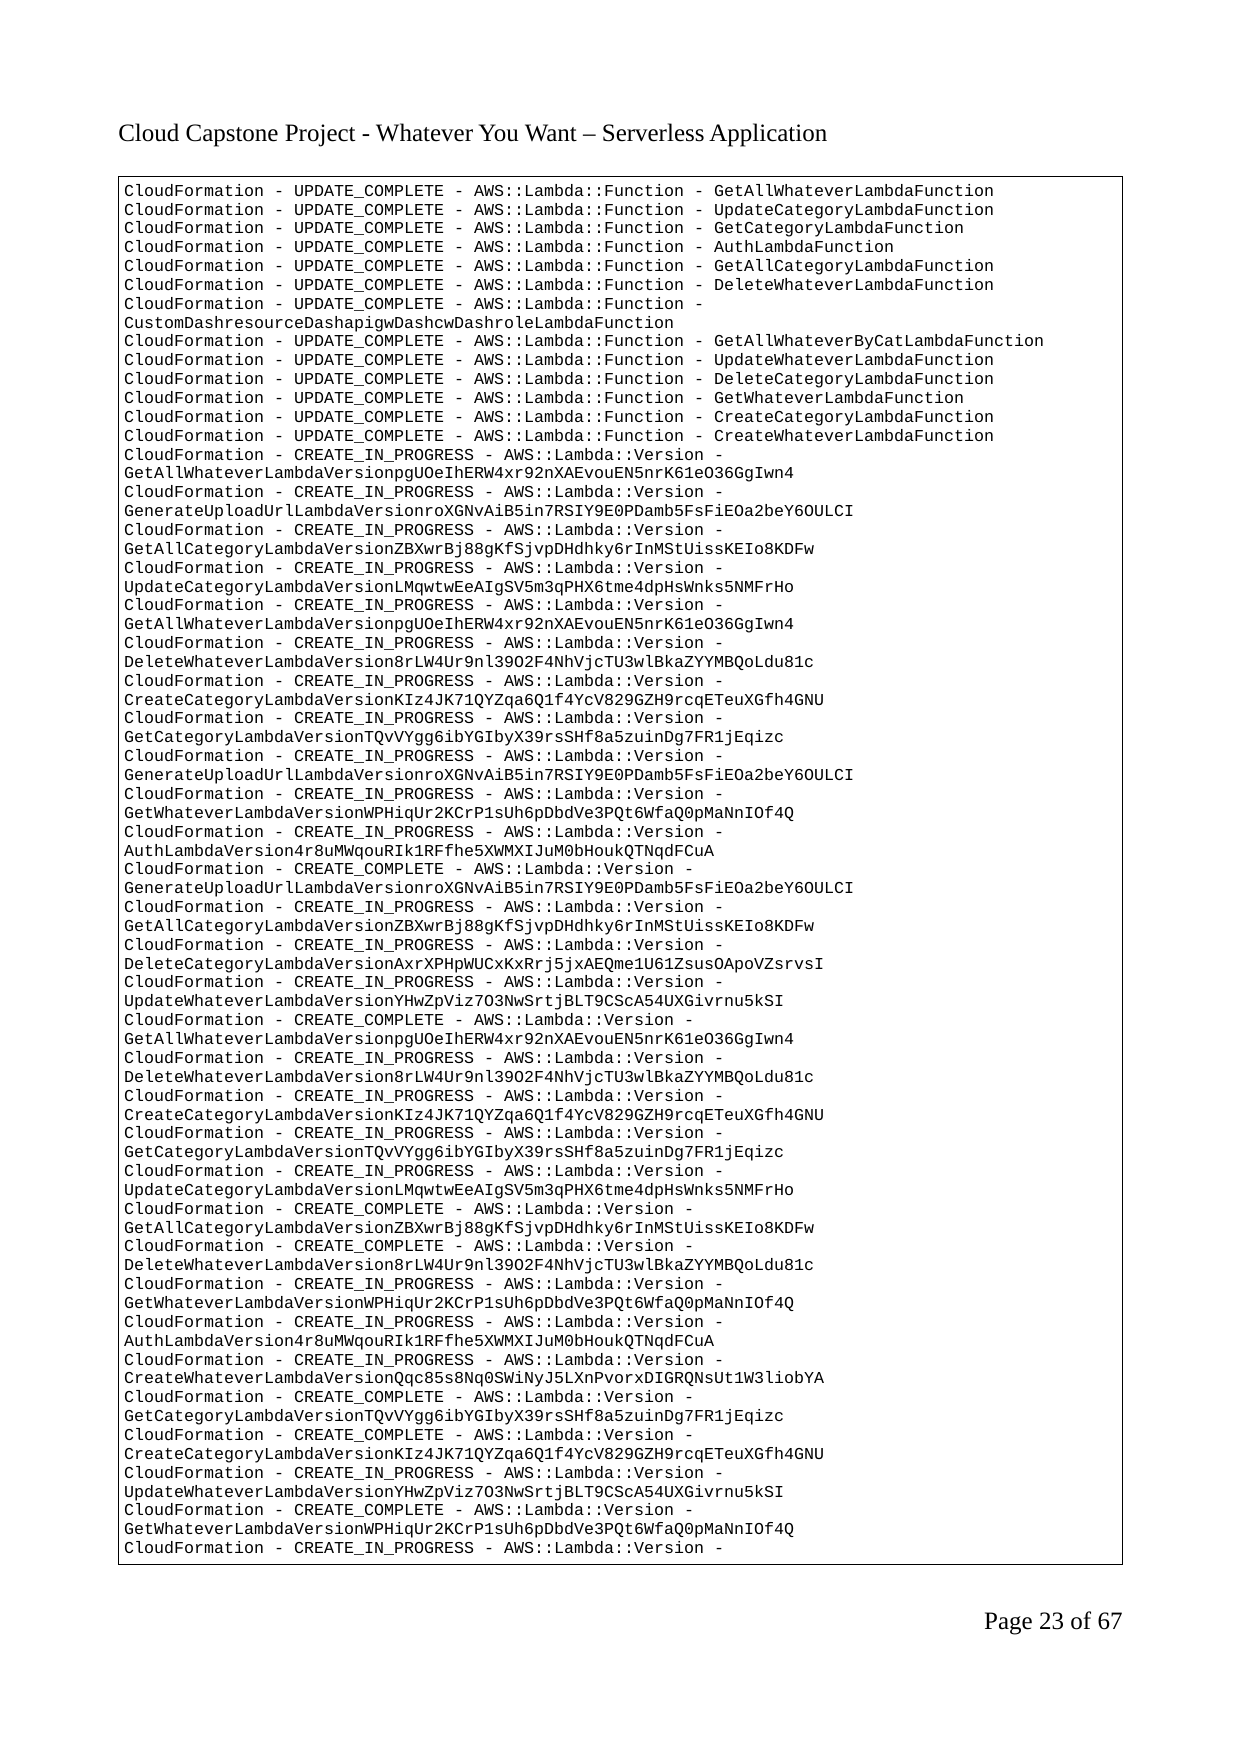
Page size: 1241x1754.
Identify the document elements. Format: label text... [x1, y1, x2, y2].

table_header CloudFormation - UPDATE_COMPLETE - AWS::Lambda::Function - GetAllWhateverLambdaFunction CloudFormation - UPDATE_COMPLETE - AWS::Lambda::Function - UpdateCategoryLambdaFunction CloudFormation - UPDATE_COMPLETE - AWS::Lambda::Function - GetCategoryLambdaFunction CloudFormation - UPDATE_COMPLETE - AWS::Lambda::Function - AuthLambdaFunction CloudFormation - UPDATE_COMPLETE - AWS::Lambda::Function - GetAllCategoryLambdaFunction CloudFormation - UPDATE_COMPLETE - AWS::Lambda::Function - DeleteWhateverLambdaFunction CloudFormation - UPDATE_COMPLETE - AWS::Lambda::Function - CustomDashresourceDashapigwDashcwDashroleLambdaFunction CloudFormation - UPDATE_COMPLETE - AWS::Lambda::Function - GetAllWhateverByCatLambdaFunction CloudFormation - UPDATE_COMPLETE - AWS::Lambda::Function - UpdateWhateverLambdaFunction CloudFormation - UPDATE_COMPLETE - AWS::Lambda::Function - DeleteCategoryLambdaFunction CloudFormation - UPDATE_COMPLETE - AWS::Lambda::Function - GetWhateverLambdaFunction CloudFormation - UPDATE_COMPLETE - AWS::Lambda::Function - CreateCategoryLambdaFunction CloudFormation - UPDATE_COMPLETE - AWS::Lambda::Function - CreateWhateverLambdaFunction CloudFormation - CREATE_IN_PROGRESS - AWS::Lambda::Version - GetAllWhateverLambdaVersionpgUOeIhERW4xr92nXAEvouEN5nrK61eO36GgIwn4 CloudFormation - CREATE_IN_PROGRESS - AWS::Lambda::Version - GenerateUploadUrlLambdaVersionroXGNvAiB5in7RSIY9E0PDamb5FsFiEOa2beY6OULCI CloudFormation - CREATE_IN_PROGRESS - AWS::Lambda::Version - GetAllCategoryLambdaVersionZBXwrBj88gKfSjvpDHdhky6rInMStUissKEIo8KDFw CloudFormation - CREATE_IN_PROGRESS - AWS::Lambda::Version - UpdateCategoryLambdaVersionLMqwtwEeAIgSV5m3qPHX6tme4dpHsWnks5NMFrHo CloudFormation - CREATE_IN_PROGRESS - AWS::Lambda::Version - GetAllWhateverLambdaVersionpgUOeIhERW4xr92nXAEvouEN5nrK61eO36GgIwn4 CloudFormation - CREATE_IN_PROGRESS - AWS::Lambda::Version - DeleteWhateverLambdaVersion8rLW4Ur9nl39O2F4NhVjcTU3wlBkaZYYMBQoLdu81c CloudFormation - CREATE_IN_PROGRESS - AWS::Lambda::Version - CreateCategoryLambdaVersionKIz4JK71QYZqa6Q1f4YcV829GZH9rcqETeuXGfh4GNU CloudFormation - CREATE_IN_PROGRESS - AWS::Lambda::Version - GetCategoryLambdaVersionTQvVYgg6ibYGIbyX39rsSHf8a5zuinDg7FR1jEqizc CloudFormation - CREATE_IN_PROGRESS - AWS::Lambda::Version - GenerateUploadUrlLambdaVersionroXGNvAiB5in7RSIY9E0PDamb5FsFiEOa2beY6OULCI CloudFormation - CREATE_IN_PROGRESS - AWS::Lambda::Version - GetWhateverLambdaVersionWPHiqUr2KCrP1sUh6pDbdVe3PQt6WfaQ0pMaNnIOf4Q CloudFormation - CREATE_IN_PROGRESS - AWS::Lambda::Version - AuthLambdaVersion4r8uMWqouRIk1RFfhe5XWMXIJuM0bHoukQTNqdFCuA CloudFormation - CREATE_COMPLETE - AWS::Lambda::Version - GenerateUploadUrlLambdaVersionroXGNvAiB5in7RSIY9E0PDamb5FsFiEOa2beY6OULCI CloudFormation - CREATE_IN_PROGRESS - AWS::Lambda::Version - GetAllCategoryLambdaVersionZBXwrBj88gKfSjvpDHdhky6rInMStUissKEIo8KDFw CloudFormation - CREATE_IN_PROGRESS - AWS::Lambda::Version - DeleteCategoryLambdaVersionAxrXPHpWUCxKxRrj5jxAEQme1U61ZsusOApoVZsrvsI CloudFormation - CREATE_IN_PROGRESS - AWS::Lambda::Version - UpdateWhateverLambdaVersionYHwZpViz7O3NwSrtjBLT9CScA54UXGivrnu5kSI CloudFormation - CREATE_COMPLETE - AWS::Lambda::Version - GetAllWhateverLambdaVersionpgUOeIhERW4xr92nXAEvouEN5nrK61eO36GgIwn4 CloudFormation - CREATE_IN_PROGRESS - AWS::Lambda::Version - DeleteWhateverLambdaVersion8rLW4Ur9nl39O2F4NhVjcTU3wlBkaZYYMBQoLdu81c CloudFormation - CREATE_IN_PROGRESS - AWS::Lambda::Version - CreateCategoryLambdaVersionKIz4JK71QYZqa6Q1f4YcV829GZH9rcqETeuXGfh4GNU CloudFormation - CREATE_IN_PROGRESS - AWS::Lambda::Version - GetCategoryLambdaVersionTQvVYgg6ibYGIbyX39rsSHf8a5zuinDg7FR1jEqizc CloudFormation - CREATE_IN_PROGRESS - AWS::Lambda::Version - UpdateCategoryLambdaVersionLMqwtwEeAIgSV5m3qPHX6tme4dpHsWnks5NMFrHo CloudFormation - CREATE_COMPLETE - AWS::Lambda::Version - GetAllCategoryLambdaVersionZBXwrBj88gKfSjvpDHdhky6rInMStUissKEIo8KDFw CloudFormation - CREATE_COMPLETE - AWS::Lambda::Version - DeleteWhateverLambdaVersion8rLW4Ur9nl39O2F4NhVjcTU3wlBkaZYYMBQoLdu81c CloudFormation - CREATE_IN_PROGRESS - AWS::Lambda::Version - GetWhateverLambdaVersionWPHiqUr2KCrP1sUh6pDbdVe3PQt6WfaQ0pMaNnIOf4Q CloudFormation - CREATE_IN_PROGRESS - AWS::Lambda::Version - AuthLambdaVersion4r8uMWqouRIk1RFfhe5XWMXIJuM0bHoukQTNqdFCuA CloudFormation - CREATE_IN_PROGRESS - AWS::Lambda::Version - CreateWhateverLambdaVersionQqc85s8Nq0SWiNyJ5LXnPvorxDIGRQNsUt1W3liobYA CloudFormation - CREATE_COMPLETE - AWS::Lambda::Version - GetCategoryLambdaVersionTQvVYgg6ibYGIbyX39rsSHf8a5zuinDg7FR1jEqizc CloudFormation - CREATE_COMPLETE - AWS::Lambda::Version - CreateCategoryLambdaVersionKIz4JK71QYZqa6Q1f4YcV829GZH9rcqETeuXGfh4GNU CloudFormation - CREATE_IN_PROGRESS - AWS::Lambda::Version - UpdateWhateverLambdaVersionYHwZpViz7O3NwSrtjBLT9CScA54UXGivrnu5kSI CloudFormation - CREATE_COMPLETE - AWS::Lambda::Version - GetWhateverLambdaVersionWPHiqUr2KCrP1sUh6pDbdVe3PQt6WfaQ0pMaNnIOf4Q CloudFormation - CREATE_IN_PROGRESS - AWS::Lambda::Version [119, 177, 1122, 1564]
